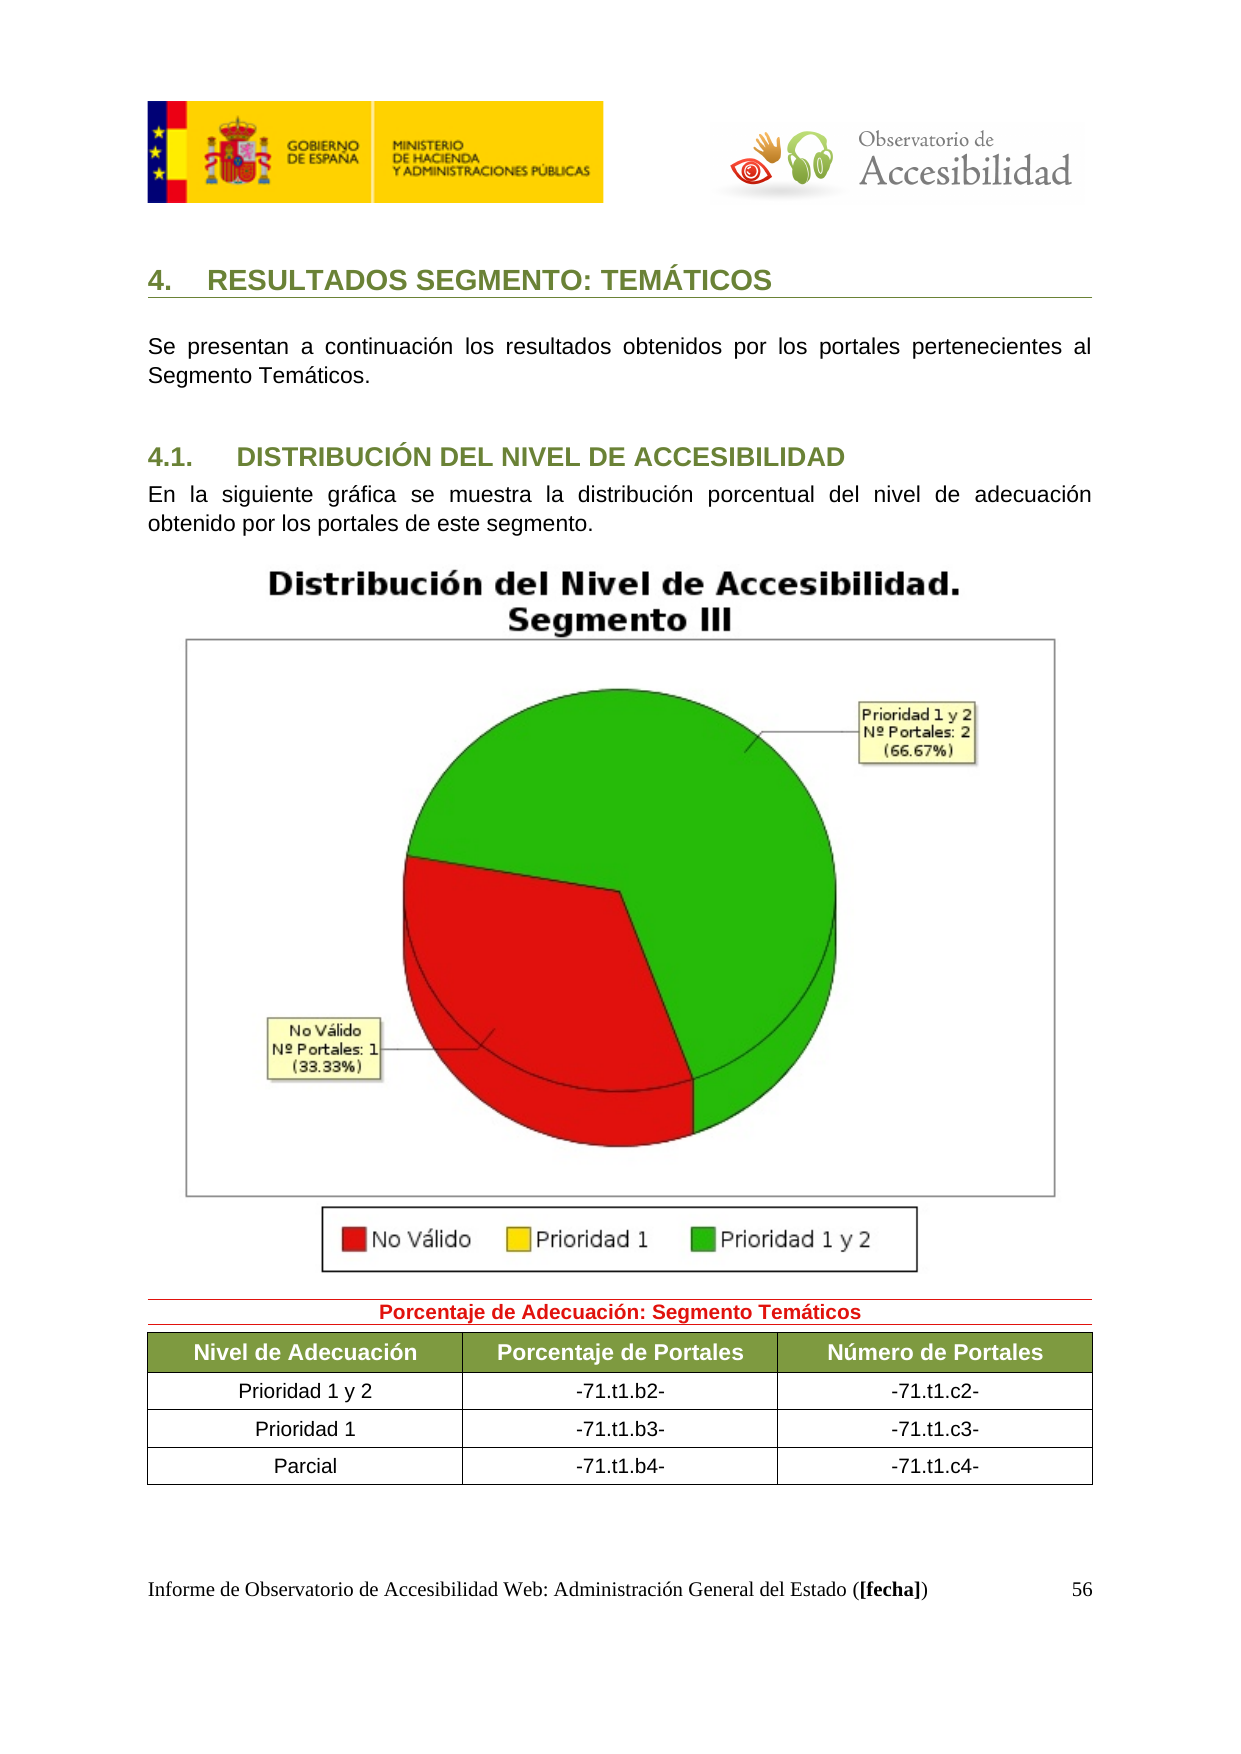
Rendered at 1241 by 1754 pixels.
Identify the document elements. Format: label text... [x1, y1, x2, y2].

text Porcentaje de Adecuación: Segmento Temáticos [148, 1300, 1092, 1324]
list Distribución del nivel de accesibilidad [148, 441, 1092, 472]
table_header Nivel de Adecuación [148, 1333, 462, 1372]
table_cell -71.t1.b4- [463, 1448, 777, 1484]
text En la siguiente gráfica se muestra la distribución porcentual del nivel de adecuación obtenido por los portales de este segmento. [148, 481, 1092, 537]
table_cell -71.t1.c3- [778, 1410, 1092, 1447]
list Resultados Segmento: Temáticos [148, 263, 1092, 297]
picture [178, 564, 1062, 1274]
table_cell -71.t1.c4- [778, 1448, 1092, 1484]
table_cell Prioridad 1 [148, 1410, 462, 1447]
picture [710, 122, 1086, 205]
table_cell -71.t1.b2- [463, 1373, 777, 1409]
table_cell -71.t1.b3- [463, 1410, 777, 1447]
table_cell -71.t1.c2- [778, 1373, 1092, 1409]
table_header Número de Portales [778, 1333, 1092, 1372]
text Se presentan a continuación los resultados obtenidos por los portales pertenecientes al Segmento Temáticos. [148, 333, 1092, 388]
table_header Porcentaje de Portales [463, 1333, 777, 1372]
picture [147, 101, 604, 203]
table_cell Parcial [148, 1448, 462, 1484]
table_cell Prioridad 1 y 2 [148, 1373, 462, 1409]
